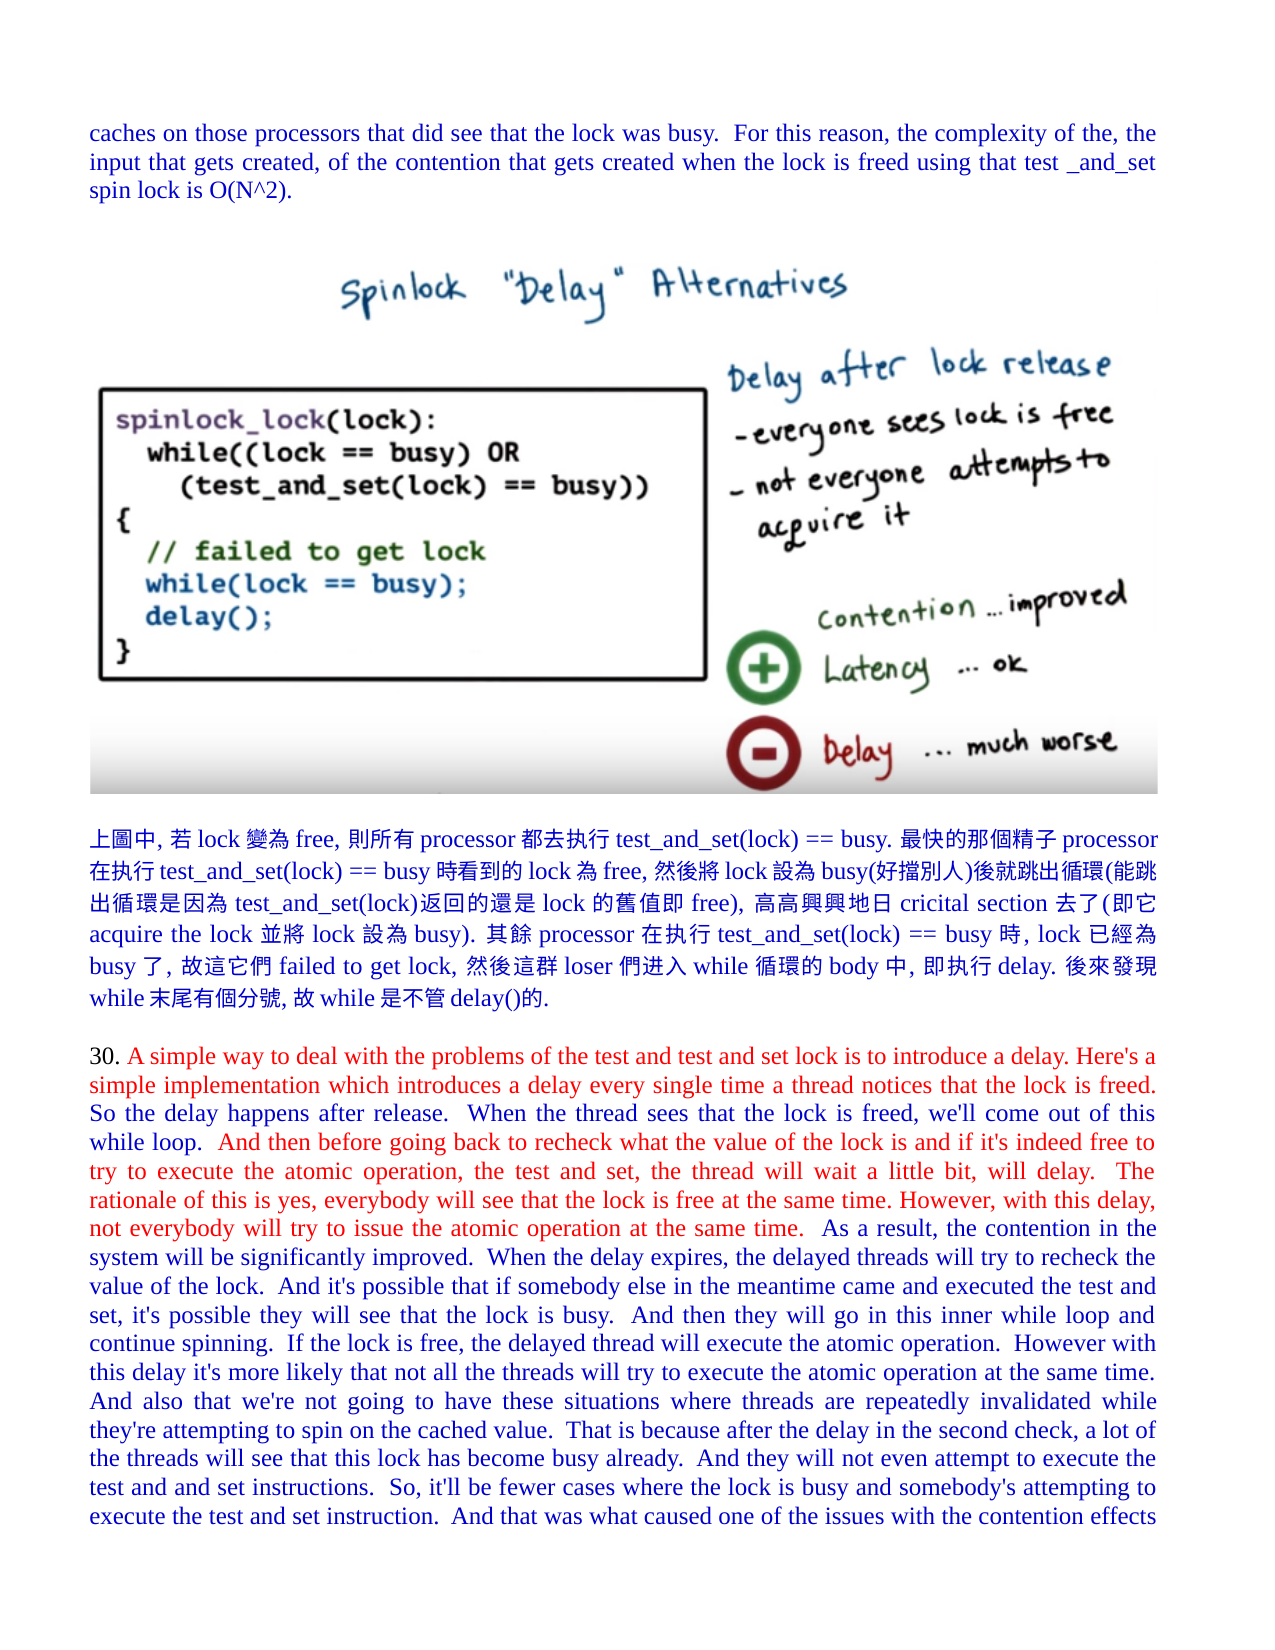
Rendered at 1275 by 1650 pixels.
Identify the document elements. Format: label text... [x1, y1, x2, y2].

text 上圖中, 若lock變為free, 則所有processor都去执行test_and_set(lock) == busy. 最快的那個精子processor在执行test_and_set(lock) == busy時看到的lock為free, 然後將lock設為busy(好擋別人)後就跳出循環(能跳出循環是因為test_and_set(lock)返回的還是lock的舊值即free), 高高興興地日cricital section去了(即它acquire the lock並將lock設為busy). 其餘processor在执行test_and_set(lock) == busy時, lock已經為busy了, 故這它們failed to get lock, 然後這群loser們进入while循環的body中, 即执行delay. 後來發現while末尾有個分號, 故while是不管delay()的. [89, 822, 1158, 1012]
text caches on those processors that did see that the lock was busy. For this reason, the complexity of the, the input that gets created, of the contention that gets created when the lock is freed using that test _and_set spin lock is O(N^2). [89, 118, 1158, 204]
picture [89, 261, 1158, 794]
text 30. A simple way to deal with the problems of the test and test and set lock is to introduce a delay. Here's a simple implementation which introduces a delay every single time a thread notices that the lock is freed. So the delay happens after release. When the thread sees that the lock is freed, we'll come out of this while loop. And then before going back to recheck what the value of the lock is and if it's indeed free to try to execute the atomic operation, the test and set, the thread will wait a little bit, will delay. The rationale of this is yes, everybody will see that the lock is free at the same time. However, with this delay, not everybody will try to issue the atomic operation at the same time. As a result, the contention in the system will be significantly improved. When the delay expires, the delayed threads will try to recheck the value of the lock. And it's possible that if somebody else in the meantime came and executed the test and set, it's possible they will see that the lock is busy. And then they will go in this inner while loop and continue spinning. If the lock is free, the delayed thread will execute the atomic operation. However with this delay it's more likely that not all the threads will try to execute the atomic operation at the same time. And also that we're not going to have these situations where threads are repeatedly invalidated while they're attempting to spin on the cached value. That is because after the delay in the second check, a lot of the threads will see that this lock has become busy already. And they will not even attempt to execute the test and and set instructions. So, it'll be fewer cases where the lock is busy and somebody's attempting to execute the test and set instruction. And that was what caused one of the issues with the contention effects [89, 1041, 1158, 1530]
